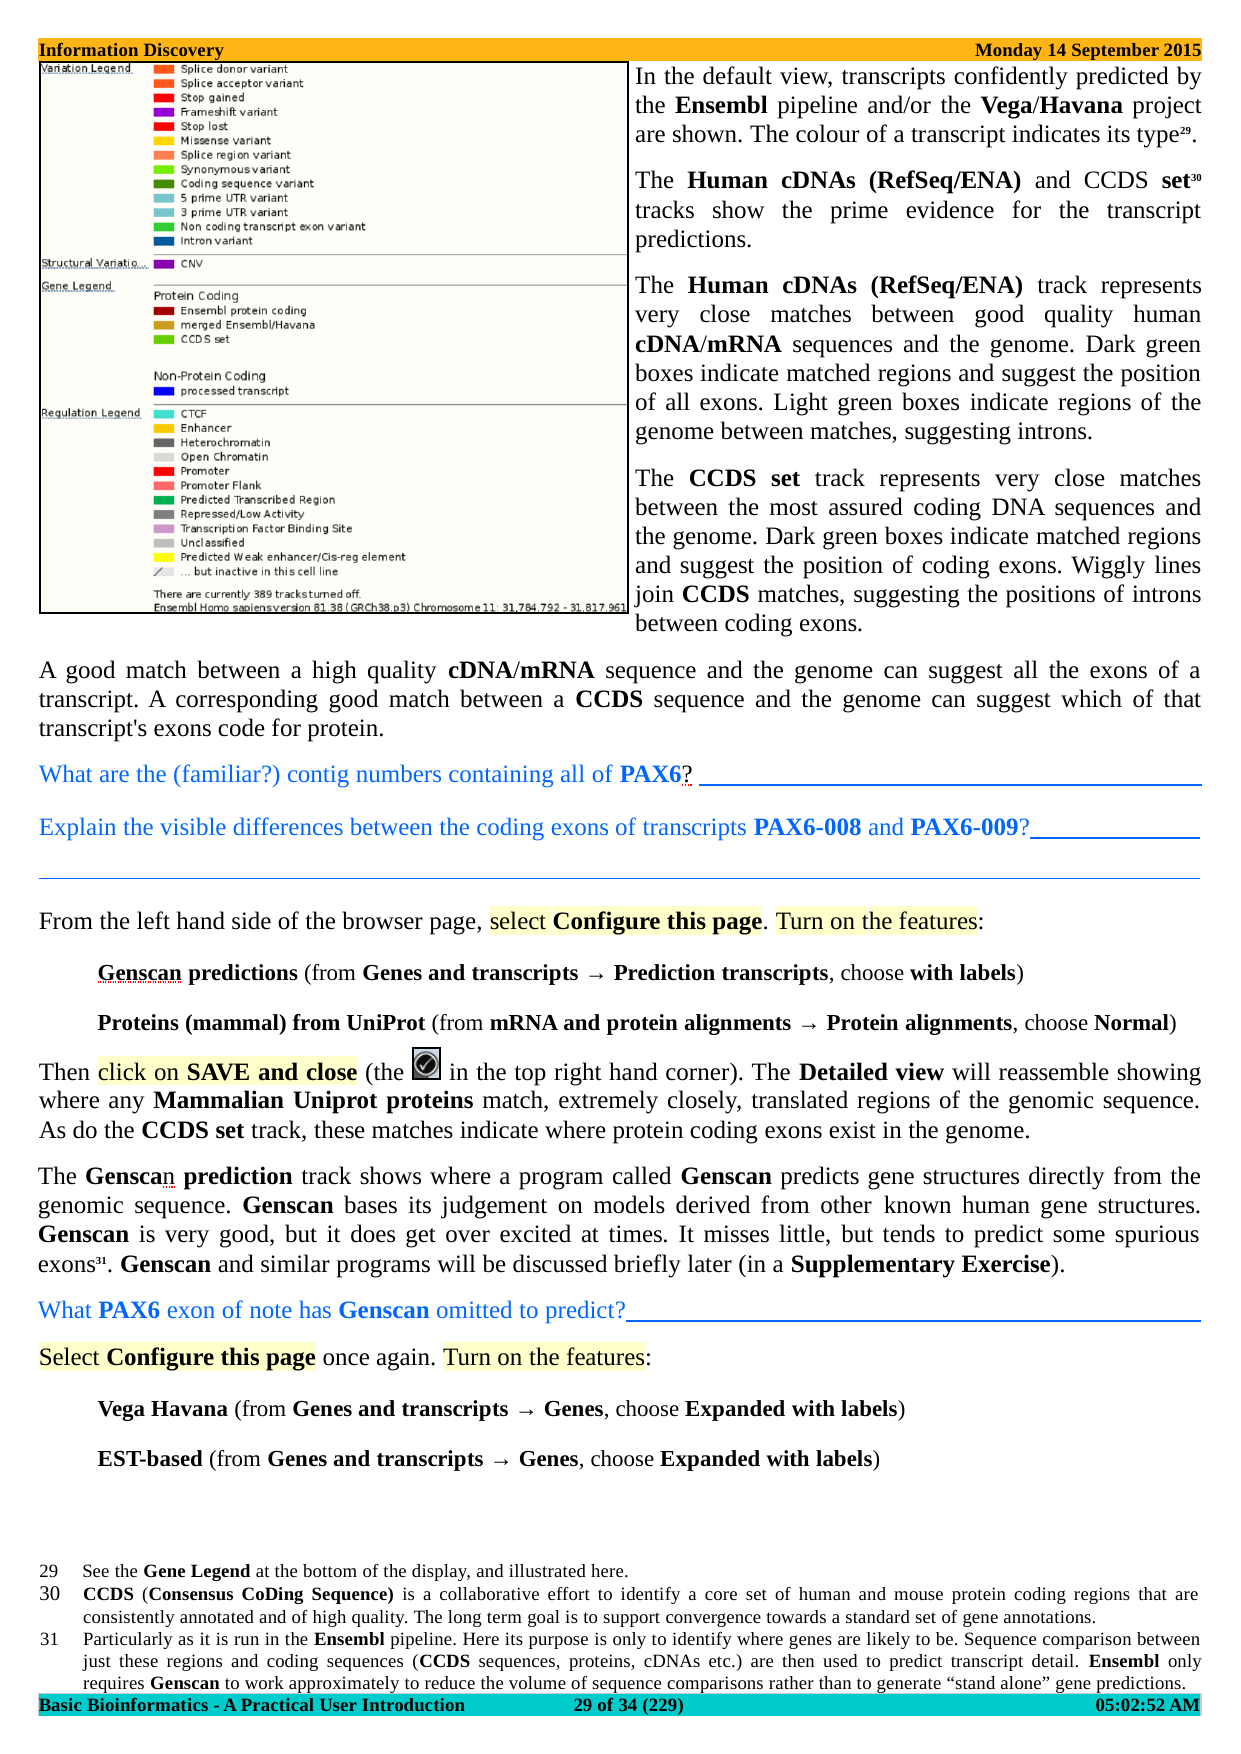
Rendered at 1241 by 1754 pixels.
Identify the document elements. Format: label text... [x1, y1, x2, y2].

text The CCDS set track represents very close matches between the most assured coding DNA sequences and the genome. Dark green boxes indicate matched regions and suggest the position of coding exons. Wiggly lines join CCDS matches, suggesting the positions of introns between coding exons. [38, 462, 1202, 637]
text Proteins (mammal) from UniProt (from mRNA and protein alignments → Protein alignments, choose Normal) [97, 1008, 1202, 1035]
text Select Configure this page once again. Turn on the features: [38, 1342, 1202, 1371]
text Particularly as it is run in the Ensembl pipeline. Here its purpose is only to identify where genes are likely to be. Sequence comparison between just these regions and coding sequences (CCDS sequences, proteins, cDNAs etc.) are then used to predict transcript detail. Ensembl only requires Genscan to work approximately to reduce the volume of sequence comparisons rather than to generate “stand alone” gene predictions. [40, 1627, 1202, 1693]
text The Genscan prediction track shows where a program called Genscan predicts gene structures directly from the genomic sequence. Genscan bases its judgement on models derived from other known human gene structures. Genscan is very good, but it does get over excited at times. It misses little, but tends to predict some spurious exons. Genscan and similar programs will be discussed briefly later (in a Supplementary Exercise). [38, 1161, 1202, 1277]
picture [41, 63, 627, 612]
text The Human cDNAs (RefSeq/ENA) and CCDS set tracks show the prime evidence for the transcript predictions. [629, 165, 1202, 253]
text Explain the visible differences between the coding exons of transcripts PAX6-008 and PAX6-009? [38, 812, 1202, 841]
text EST-based (from Genes and transcripts → Genes, choose Expanded with labels) [97, 1445, 1202, 1471]
text What are the (familiar?) contig numbers containing all of PAX6? [38, 759, 1202, 788]
text Then click on SAVE and close (the in the top right hand corner). The Detailed view will reassemble showing where any Mammalian Uniprot proteins match, extremely closely, translated regions of the genomic sequence. As do the CCDS set track, these matches indicate where protein coding exons exist in the genome. [38, 1047, 1202, 1143]
text Vega Havana (from Genes and transcripts → Genes, choose Expanded with labels) [97, 1395, 1202, 1421]
text The Human cDNAs (RefSeq/ENA) track represents very close matches between good quality human cDNA/mRNA sequences and the genome. Dark green boxes indicate matched regions and suggest the position of all exons. Light green boxes indicate regions of the genome between matches, suggesting introns. [629, 270, 1202, 445]
text CCDS (Consensus CoDing Sequence) is a collaborative effort to identify a core set of human and mouse protein coding regions that are consistently annotated and of high quality. The long term goal is to support convergence towards a standard set of gene annotations. [39, 1581, 1202, 1627]
text In the default view, transcripts confidently predicted by the Ensembl pipeline and/or the Vega/Havana project are shown. The colour of a transcript indicates its type. [629, 61, 1202, 148]
picture [414, 1049, 439, 1078]
text From the left hand side of the browser page, select Configure this page. Turn on the features: [38, 906, 1202, 935]
text Genscan predictions (from Genes and transcripts → Prediction transcripts, choose with labels) [97, 958, 1202, 985]
text A good match between a high quality cDNA/mRNA sequence and the genome can suggest all the exons of a transcript. A corresponding good match between a CCDS sequence and the genome can suggest which of that transcript's exons code for protein. [38, 654, 1202, 742]
text See the Gene Legend at the bottom of the display, and illustrated here. [39, 1559, 1202, 1581]
text What PAX6 exon of note has Genscan omitted to predict? [38, 1295, 1202, 1324]
